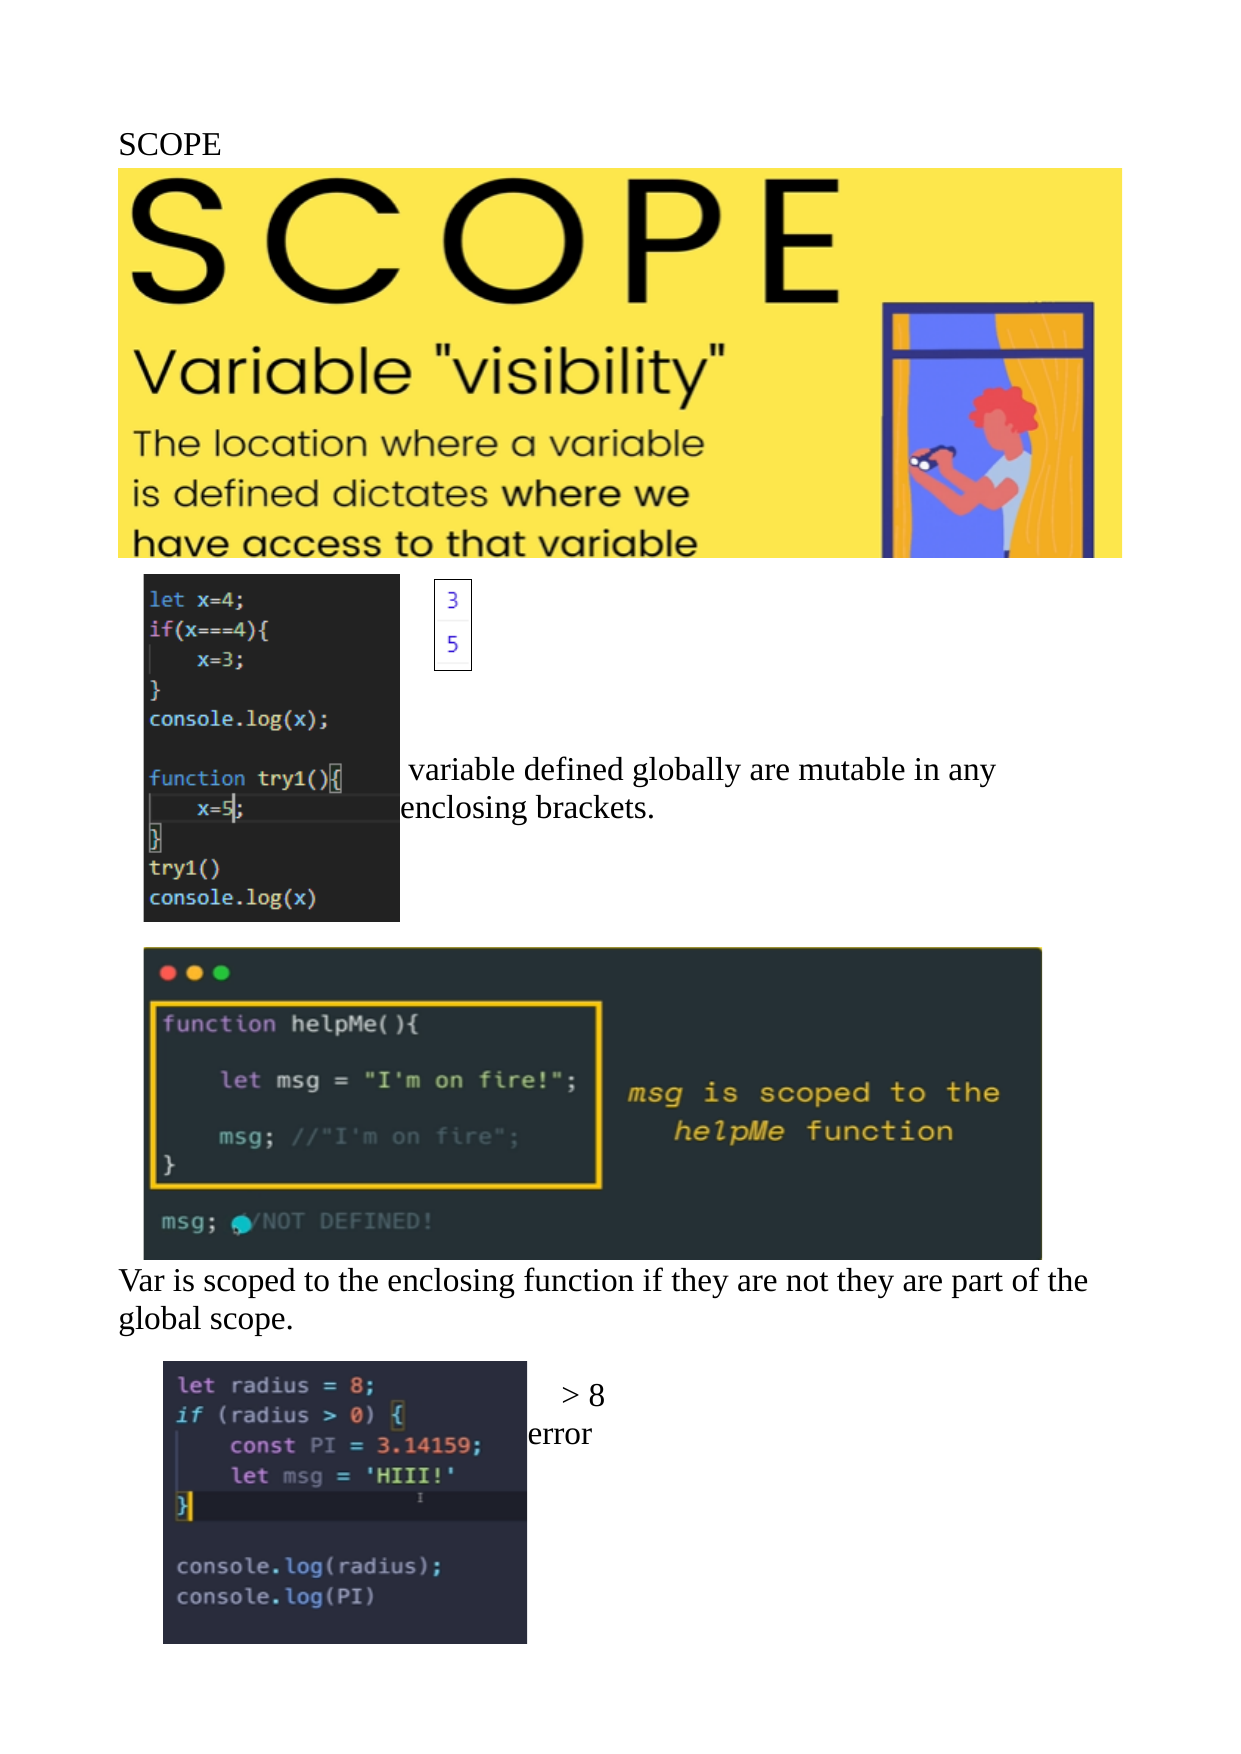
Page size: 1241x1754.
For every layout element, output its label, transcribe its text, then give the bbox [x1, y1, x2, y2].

text variable defined globally are mutable in any enclosing brackets. [400, 749, 1122, 826]
picture [143, 574, 400, 922]
text [118, 749, 143, 826]
text SCOPE [118, 124, 1122, 162]
text [118, 1413, 163, 1452]
picture [437, 582, 469, 667]
text Var is scoped to the enclosing function if they are not they are part of the global scope. [118, 941, 1122, 1337]
text > 8 [528, 1375, 1122, 1413]
picture [143, 947, 1043, 1260]
text error [528, 1413, 1122, 1452]
picture [163, 1361, 528, 1644]
picture [118, 168, 1123, 558]
text [118, 1375, 163, 1413]
